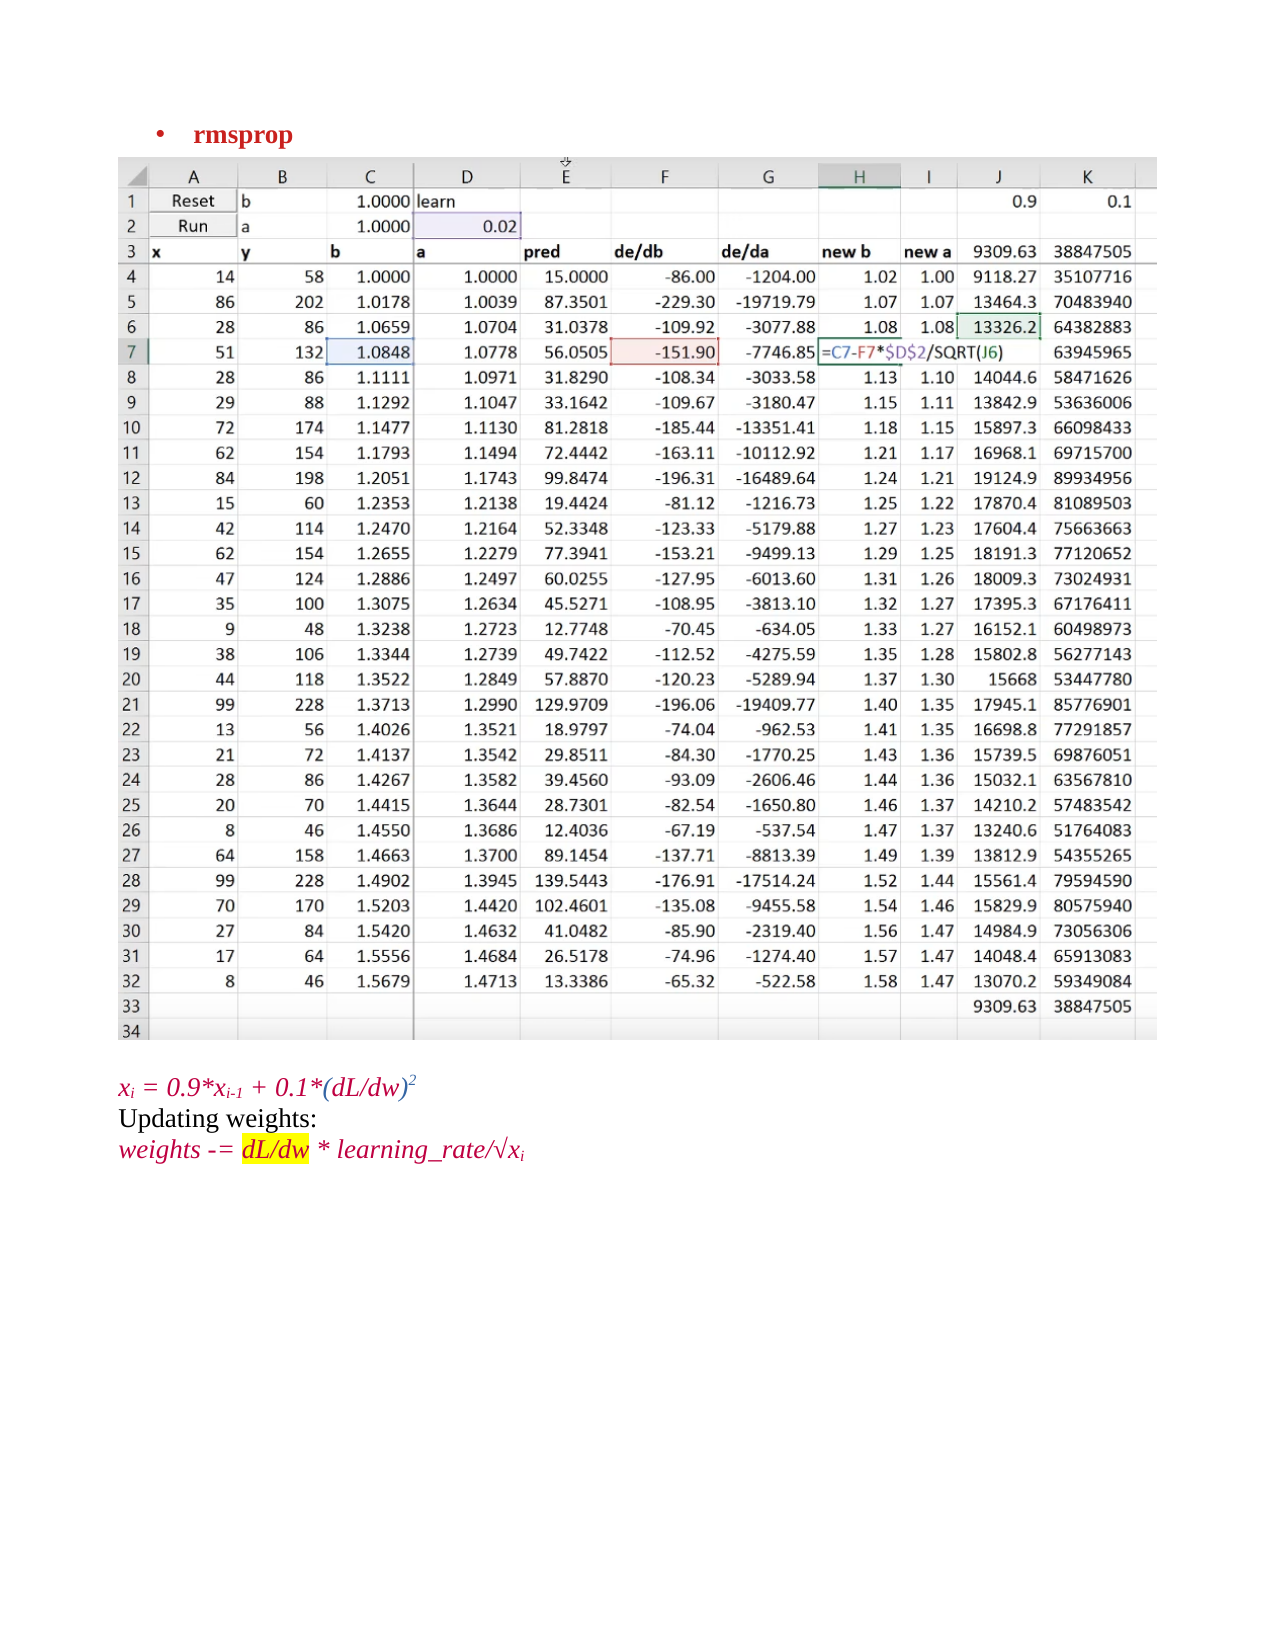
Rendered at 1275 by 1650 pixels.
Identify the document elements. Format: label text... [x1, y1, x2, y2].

text Updating weights: [118, 1102, 1157, 1133]
text weights -= dL/dw * learning_rate/√xi [118, 1133, 1157, 1164]
text xi = 0.9*xi-1 + 0.1*(dL/dw)2 [118, 1071, 1157, 1102]
picture [118, 157, 1157, 1040]
list rmsprop [156, 118, 1157, 149]
